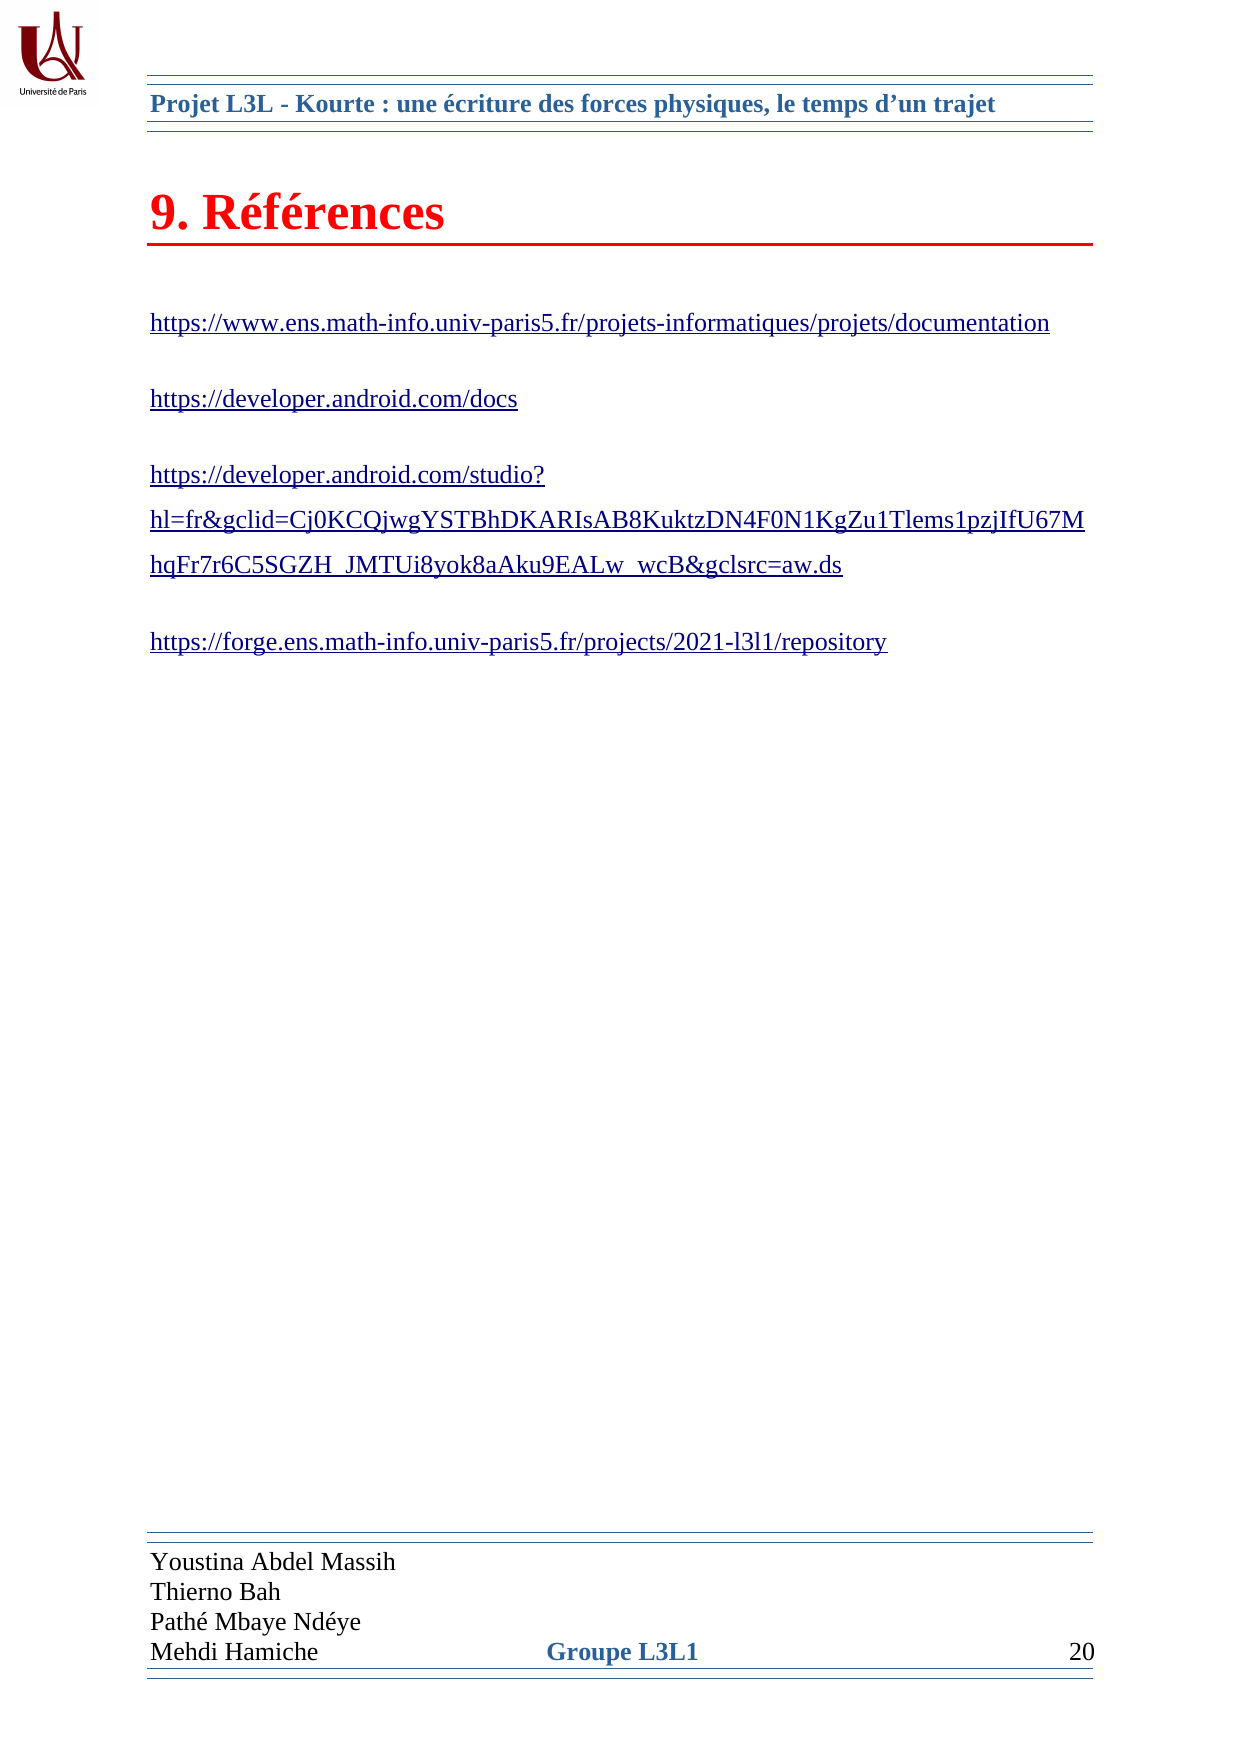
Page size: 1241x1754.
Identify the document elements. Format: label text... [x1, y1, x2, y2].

text https://developer.android.com/docs [150, 383, 1090, 413]
text https://www.ens.math-info.univ-paris5.fr/projets-informatiques/projets/documentation [150, 307, 1090, 337]
subtitle 9. Références [147, 178, 1093, 243]
text https://forge.ens.math-info.univ-paris5.fr/projects/2021-l3l1/repository [150, 626, 1090, 656]
picture [0, 0, 101, 107]
text https://developer.android.com/studio?hl=fr&gclid=Cj0KCQjwgYSTBhDKARIsAB8KuktzDN4F0N1KgZu1Tlems1pzjIfU67MhqFr7r6C5SGZH_JMTUi8yok8aAku9EALw_wcB&gclsrc=aw.ds [150, 459, 1090, 579]
